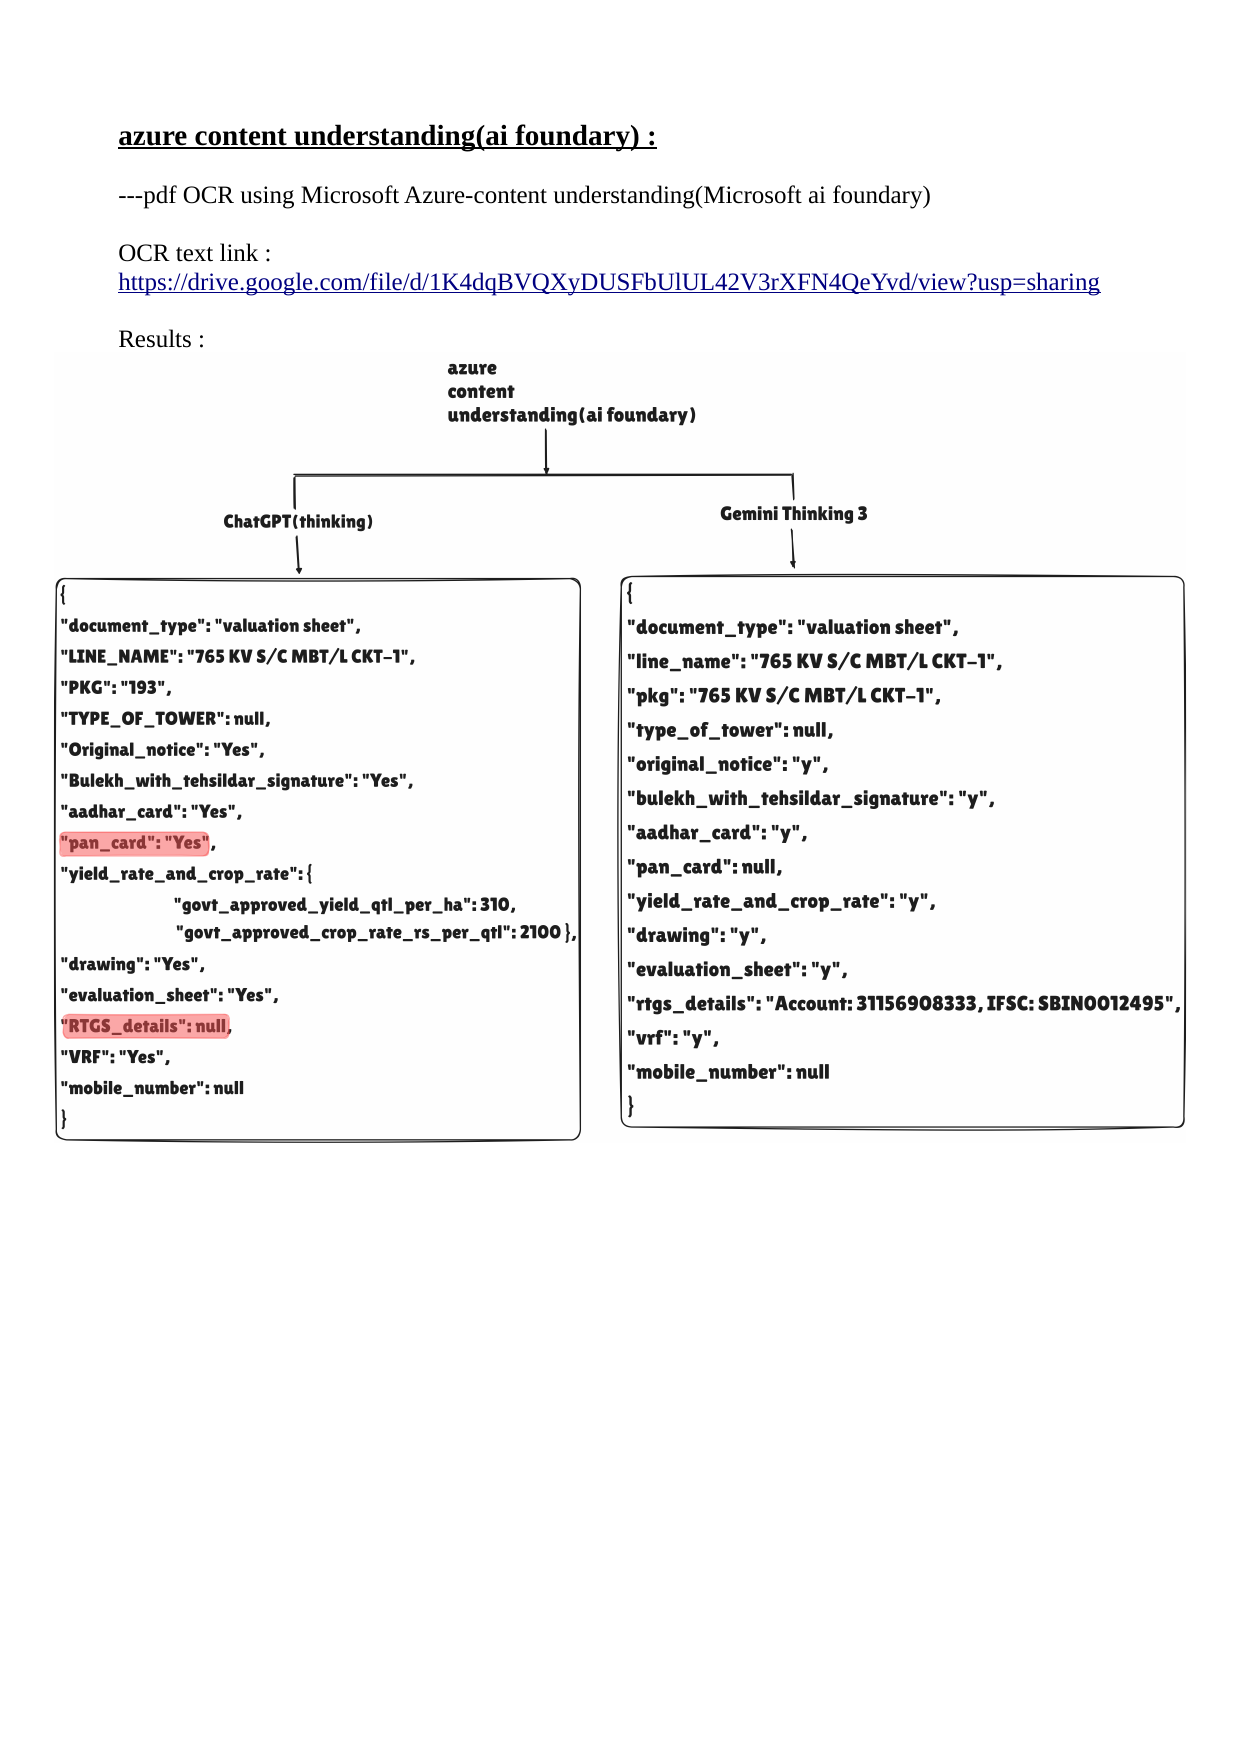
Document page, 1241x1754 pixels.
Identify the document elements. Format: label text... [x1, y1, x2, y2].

text ---pdf OCR using Microsoft Azure-content understanding(Microsoft ai foundary) [118, 180, 1122, 209]
text azure content understanding(ai foundary) : [118, 118, 1122, 152]
text Results : [118, 324, 1122, 352]
text OCR text link : [118, 238, 1122, 267]
text https://drive.google.com/file/d/1K4dqBVQXyDUSFbUlUL42V3rXFN4QeYvd/view?usp=sharing [118, 267, 1122, 295]
